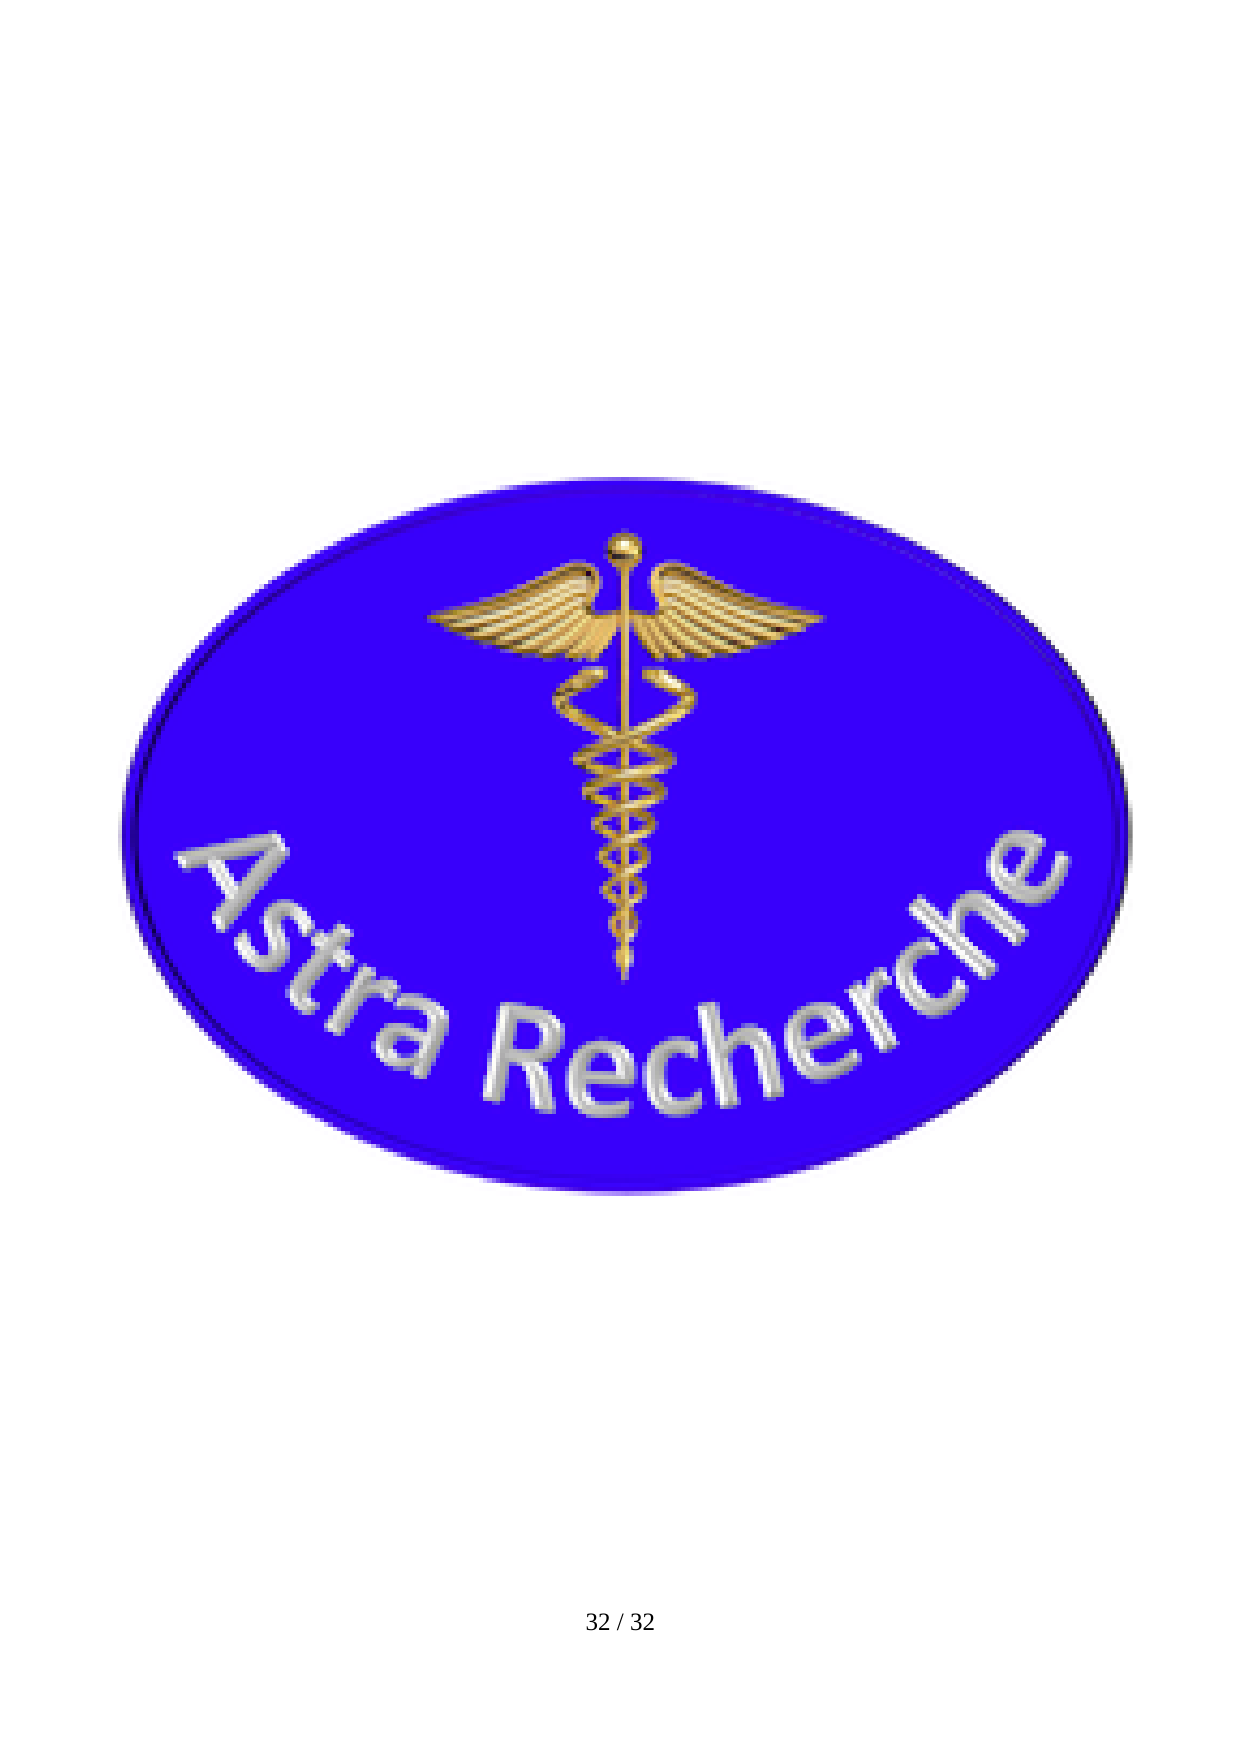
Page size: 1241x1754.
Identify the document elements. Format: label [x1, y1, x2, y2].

picture [118, 473, 1133, 1196]
